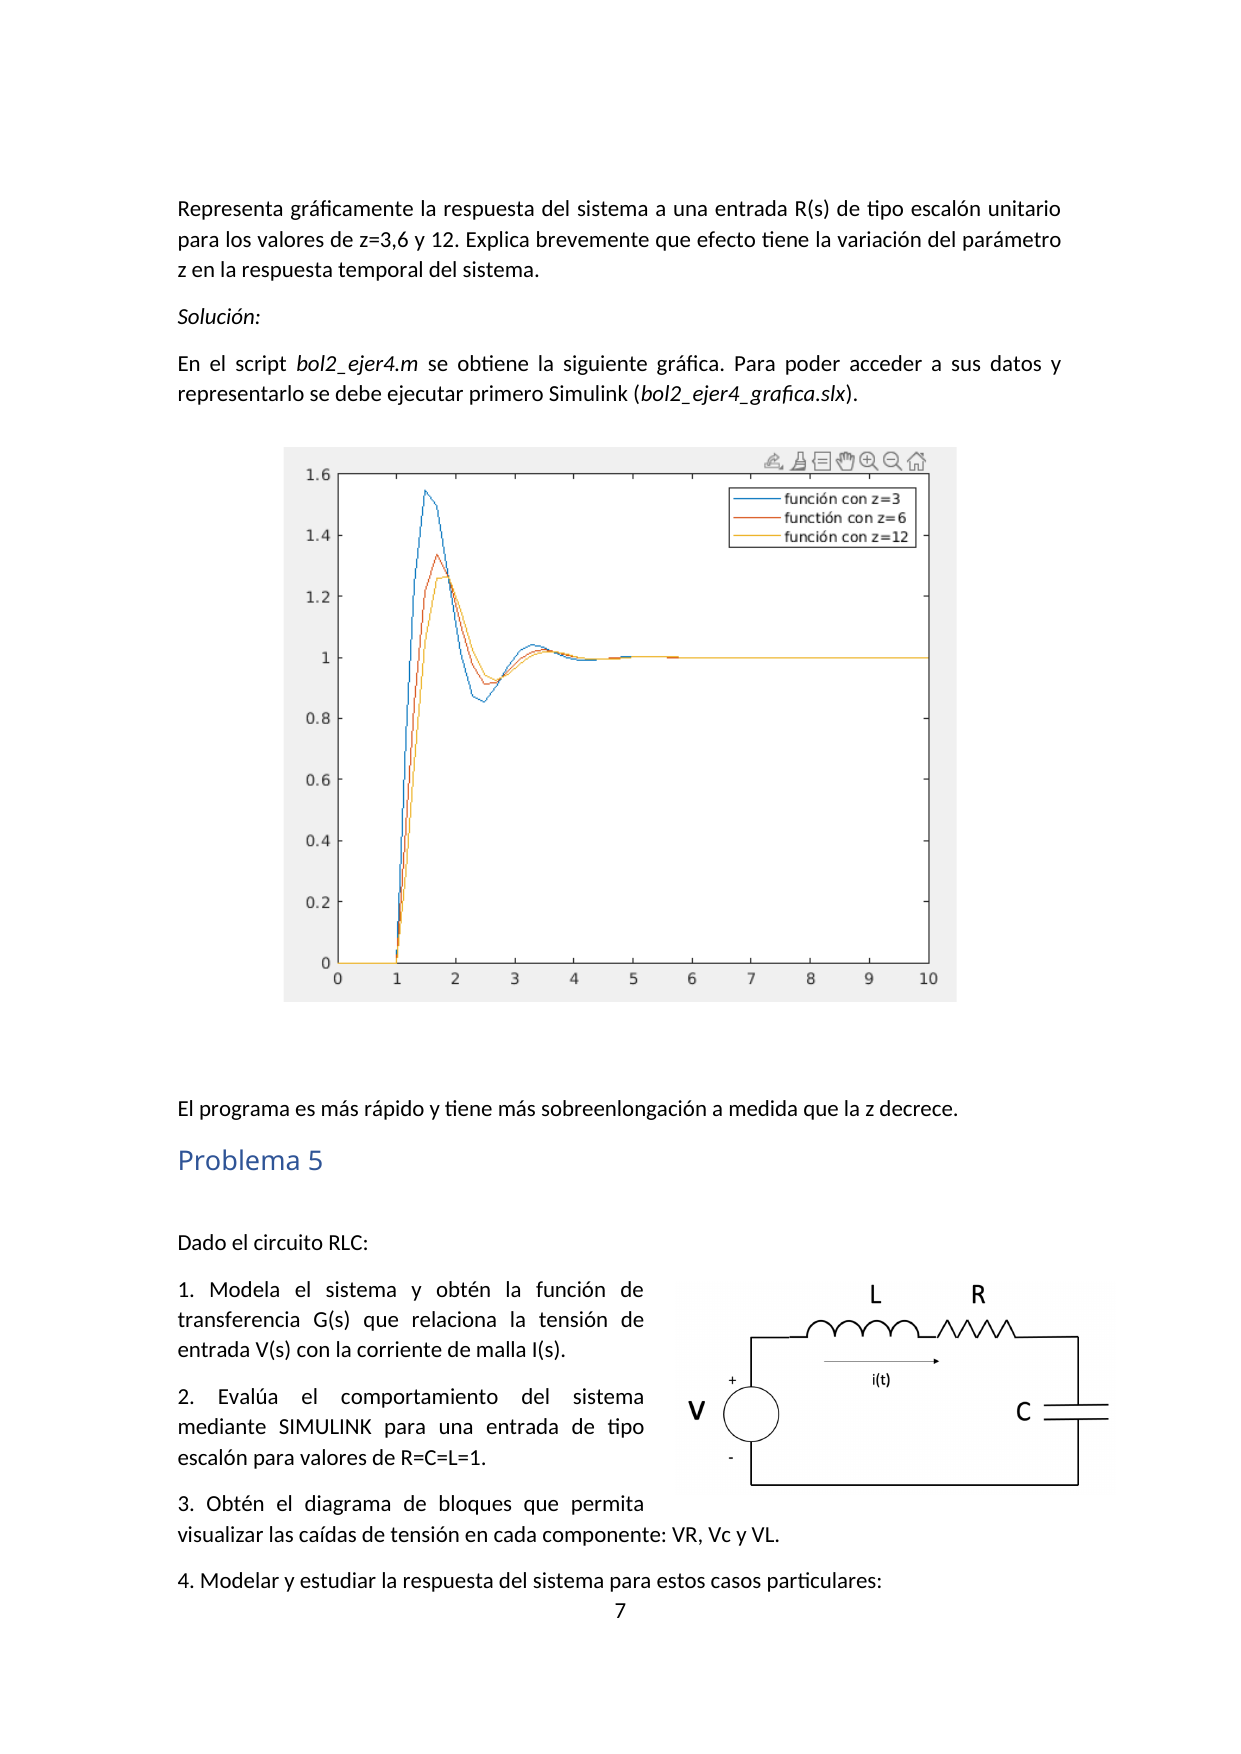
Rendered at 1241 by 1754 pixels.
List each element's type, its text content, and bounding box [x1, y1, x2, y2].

text 2. Evalúa el comportamiento del sistema mediante SIMULINK para una entrada de tipo escalón para valores de R=C=L=1. [177, 1382, 674, 1471]
text El programa es más rápido y tiene más sobreenlongación a medida que la z decrece. [177, 1094, 1063, 1122]
text 3. Obtén el diagrama de bloques que permita visualizar las caídas de tensión en cada componente: VR, Vc y VL. [177, 1489, 1063, 1548]
text En el script bol2_ejer4.m se obtiene la siguiente gráfica. Para poder acceder a sus datos y representarlo se debe ejecutar primero Simulink (bol2_ejer4_grafica.slx). [177, 349, 1063, 407]
picture [674, 1281, 1117, 1495]
picture [283, 447, 957, 1002]
text 4. Modelar y estudiar la respuesta del sistema para estos casos particulares: [177, 1567, 1063, 1594]
text Dado el circuito RLC: [177, 1228, 1063, 1256]
text Solución: [177, 302, 1063, 330]
subtitle Problema 5 [177, 1141, 1063, 1178]
text Representa gráficamente la respuesta del sistema a una entrada R(s) de tipo escalón unitario para los valores de z=3,6 y 12. Explica brevemente que efecto tiene la variación del parámetro z en la respuesta temporal del sistema. [177, 194, 1063, 283]
text 1. Modela el sistema y obtén la función de transferencia G(s) que relaciona la tensión de entrada V(s) con la corriente de malla I(s). [177, 1275, 1063, 1363]
